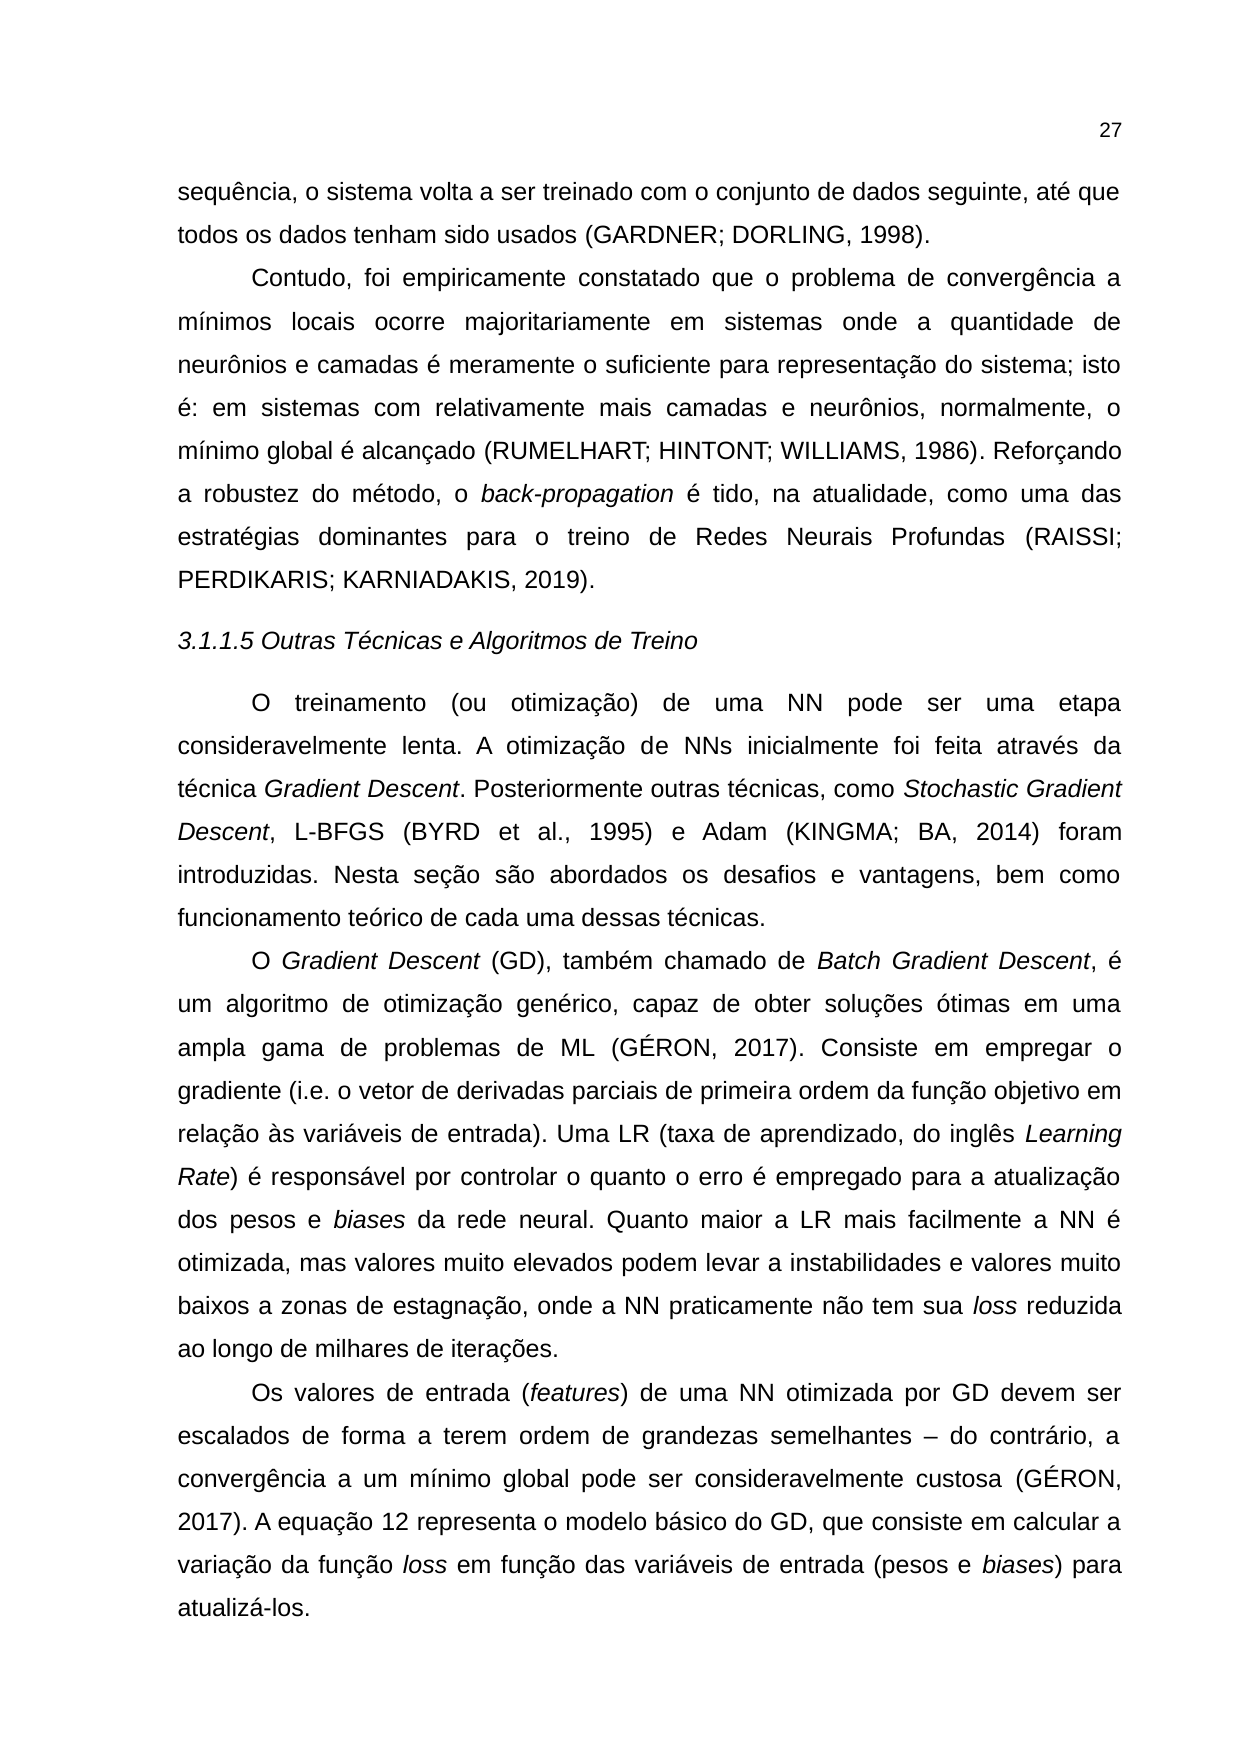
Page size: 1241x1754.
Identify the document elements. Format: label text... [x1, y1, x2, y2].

text Os valores de entrada (features) de uma NN otimizada por GD devem ser escalados de forma a terem ordem de grandezas semelhantes – do contrário, a convergência a um mínimo global pode ser consideravelmente custosa (GÉRON, 2017). A equação 12 representa o modelo básico do GD, que consiste em calcular a variação da função loss em função das variáveis de entrada (pesos e biases) para atualizá-los. [177, 1377, 1122, 1622]
text sequência, o sistema volta a ser treinado com o conjunto de dados seguinte, até que todos os dados tenham sido usados (GARDNER; DORLING, 1998). [177, 177, 1122, 249]
text O treinamento (ou otimização) de uma NN pode ser uma etapa consideravelmente lenta. A otimização de NNs inicialmente foi feita através da técnica Gradient Descent. Posteriormente outras técnicas, como Stochastic Gradient Descent, L-BFGS (BYRD et al., 1995) e Adam (KINGMA; BA, 2014) foram introduzidas. Nesta seção são abordados os desafios e vantagens, bem como funcionamento teórico de cada uma dessas técnicas. [177, 687, 1122, 932]
subtitle Outras Técnicas e Algoritmos de Treino [177, 626, 1122, 655]
text O Gradient Descent (GD), também chamado de Batch Gradient Descent, é um algoritmo de otimização genérico, capaz de obter soluções ótimas em uma ampla gama de problemas de ML (GÉRON, 2017). Consiste em empregar o gradiente (i.e. o vetor de derivadas parciais de primeira ordem da função objetivo em relação às variáveis de entrada). Uma LR (taxa de aprendizado, do inglês Learning Rate) é responsável por controlar o quanto o erro é empregado para a atualização dos pesos e biases da rede neural. Quanto maior a LR mais facilmente a NN é otimizada, mas valores muito elevados podem levar a instabilidades e valores muito baixos a zonas de estagnação, onde a NN praticamente não tem sua loss reduzida ao longo de milhares de iterações. [177, 946, 1122, 1363]
text Contudo, foi empiricamente constatado que o problema de convergência a mínimos locais ocorre majoritariamente em sistemas onde a quantidade de neurônios e camadas é meramente o suficiente para representação do sistema; isto é: em sistemas com relativamente mais camadas e neurônios, normalmente, o mínimo global é alcançado (RUMELHART; HINTONT; WILLIAMS, 1986). Reforçando a robustez do método, o back-propagation é tido, na atualidade, como uma das estratégias dominantes para o treino de Redes Neurais Profundas (RAISSI; PERDIKARIS; KARNIADAKIS, 2019). [177, 263, 1122, 594]
